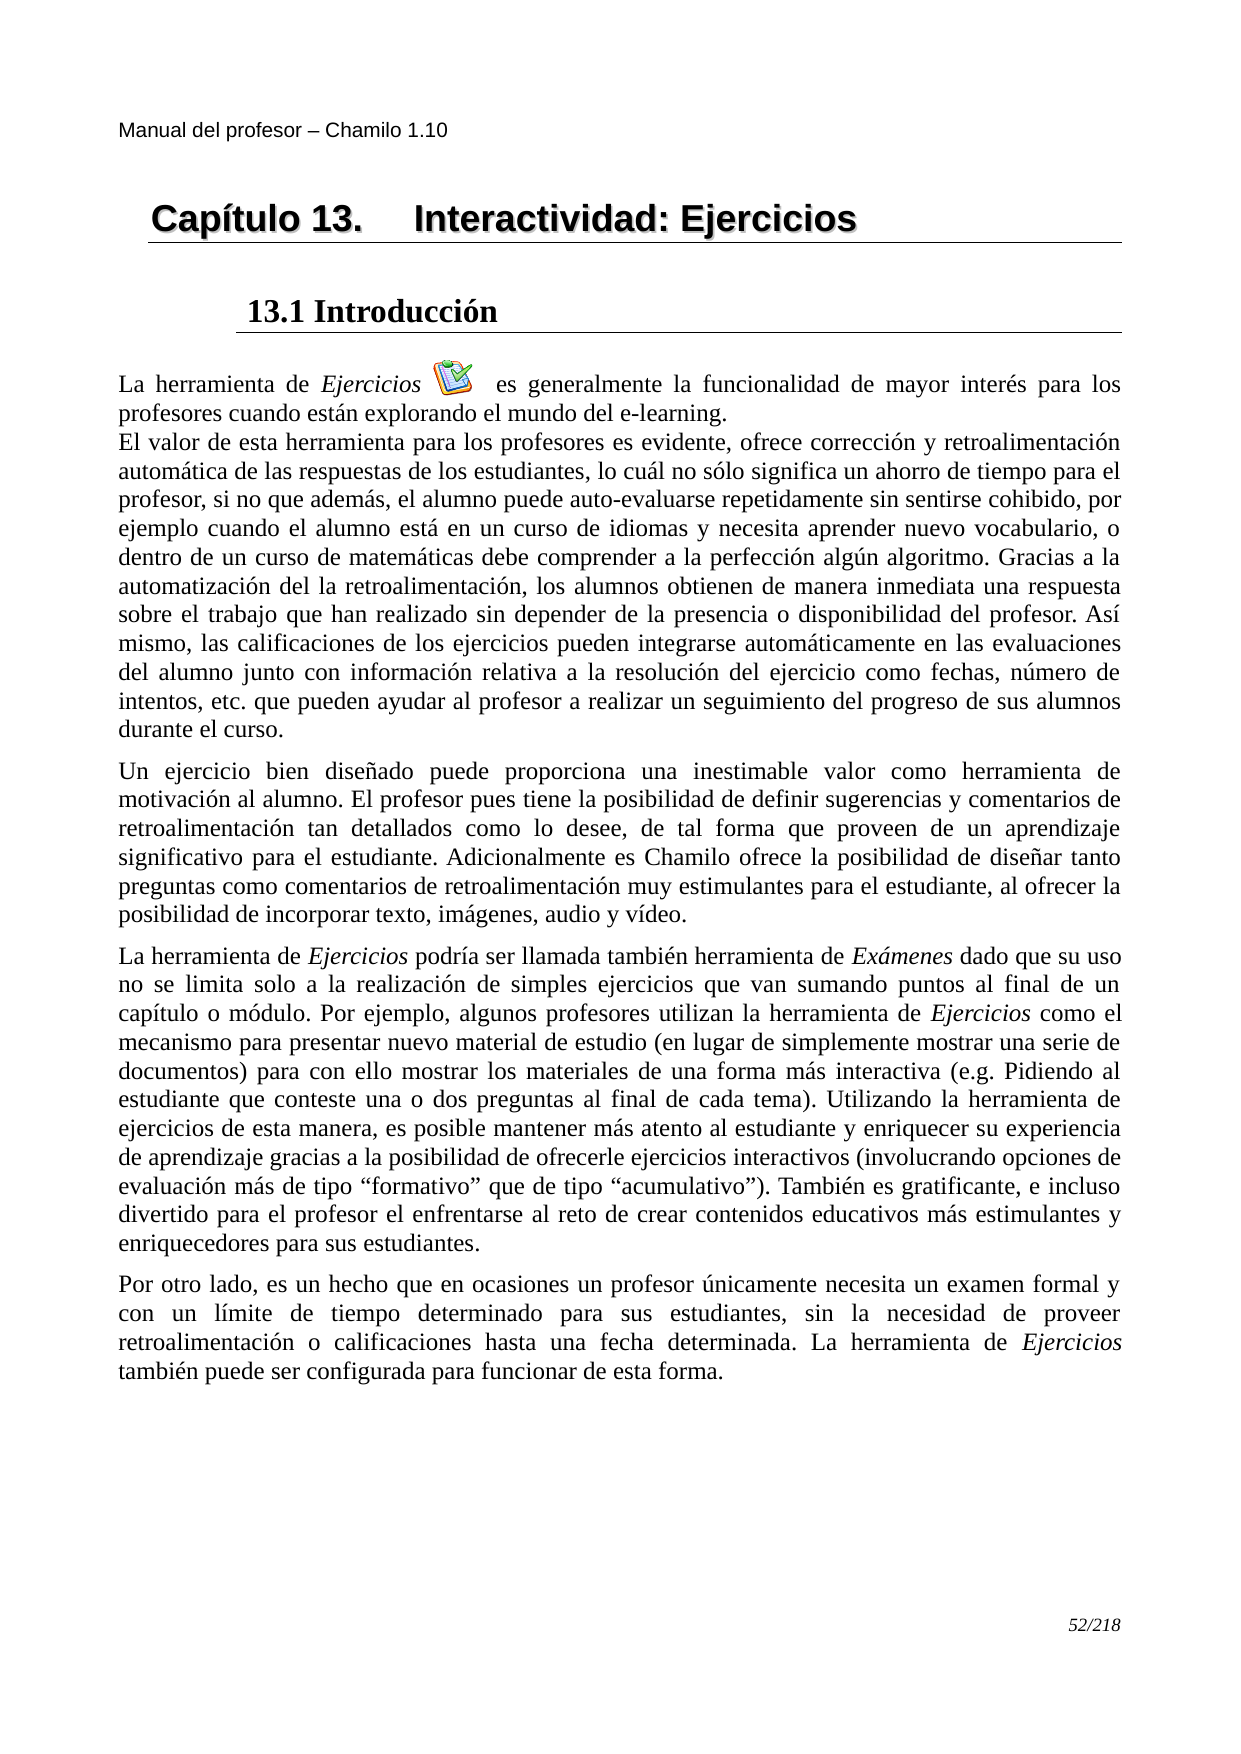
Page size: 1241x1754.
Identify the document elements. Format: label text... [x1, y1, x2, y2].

text La herramienta de Ejercicios es generalmente la funcionalidad de mayor interés para los profesores cuando están explorando el mundo del e-learning. [118, 357, 1122, 427]
text La herramienta de Ejercicios podría ser llamada también herramienta de Exámenes dado que su uso no se limita solo a la realización de simples ejercicios que van sumando puntos al final de un capítulo o módulo. Por ejemplo, algunos profesores utilizan la herramienta de Ejercicios como el mecanismo para presentar nuevo material de estudio (en lugar de simplemente mostrar una serie de documentos) para con ello mostrar los materiales de una forma más interactiva (e.g. Pidiendo al estudiante que conteste una o dos preguntas al final de cada tema). Utilizando la herramienta de ejercicios de esta manera, es posible mantener más atento al estudiante y enriquecer su experiencia de aprendizaje gracias a la posibilidad de ofrecerle ejercicios interactivos (involucrando opciones de evaluación más de tipo “formativo” que de tipo “acumulativo”). También es gratificante, e incluso divertido para el profesor el enfrentarse al reto de crear contenidos educativos más estimulantes y enriquecedores para sus estudiantes. [118, 941, 1122, 1257]
text Por otro lado, es un hecho que en ocasiones un profesor únicamente necesita un examen formal y con un límite de tiempo determinado para sus estudiantes, sin la necesidad de proveer retroalimentación o calificaciones hasta una fecha determinada. La herramienta de Ejercicios también puede ser configurada para funcionar de esta forma. [118, 1269, 1122, 1384]
subtitle Introducción [236, 291, 1122, 332]
text El valor de esta herramienta para los profesores es evidente, ofrece corrección y retroalimentación automática de las respuestas de los estudiantes, lo cuál no sólo significa un ahorro de tiempo para el profesor, si no que además, el alumno puede auto-evaluarse repetidamente sin sentirse cohibido, por ejemplo cuando el alumno está en un curso de idiomas y necesita aprender nuevo vocabulario, o dentro de un curso de matemáticas debe comprender a la perfección algún algoritmo. Gracias a la automatización del la retroalimentación, los alumnos obtienen de manera inmediata una respuesta sobre el trabajo que han realizado sin depender de la presencia o disponibilidad del profesor. Así mismo, las calificaciones de los ejercicios pueden integrarse automáticamente en las evaluaciones del alumno junto con información relativa a la resolución del ejercicio como fechas, número de intentos, etc. que pueden ayudar al profesor a realizar un seguimiento del progreso de sus alumnos durante el curso. [118, 427, 1122, 743]
subtitle Interactividad: Ejercicios [148, 193, 1122, 242]
text Un ejercicio bien diseñado puede proporciona una inestimable valor como herramienta de motivación al alumno. El profesor pues tiene la posibilidad de definir sugerencias y comentarios de retroalimentación tan detallados como lo desee, de tal forma que proveen de un aprendizaje significativo para el estudiante. Adicionalmente es Chamilo ofrece la posibilidad de diseñar tanto preguntas como comentarios de retroalimentación muy estimulantes para el estudiante, al ofrecer la posibilidad de incorporar texto, imágenes, audio y vídeo. [118, 756, 1122, 928]
